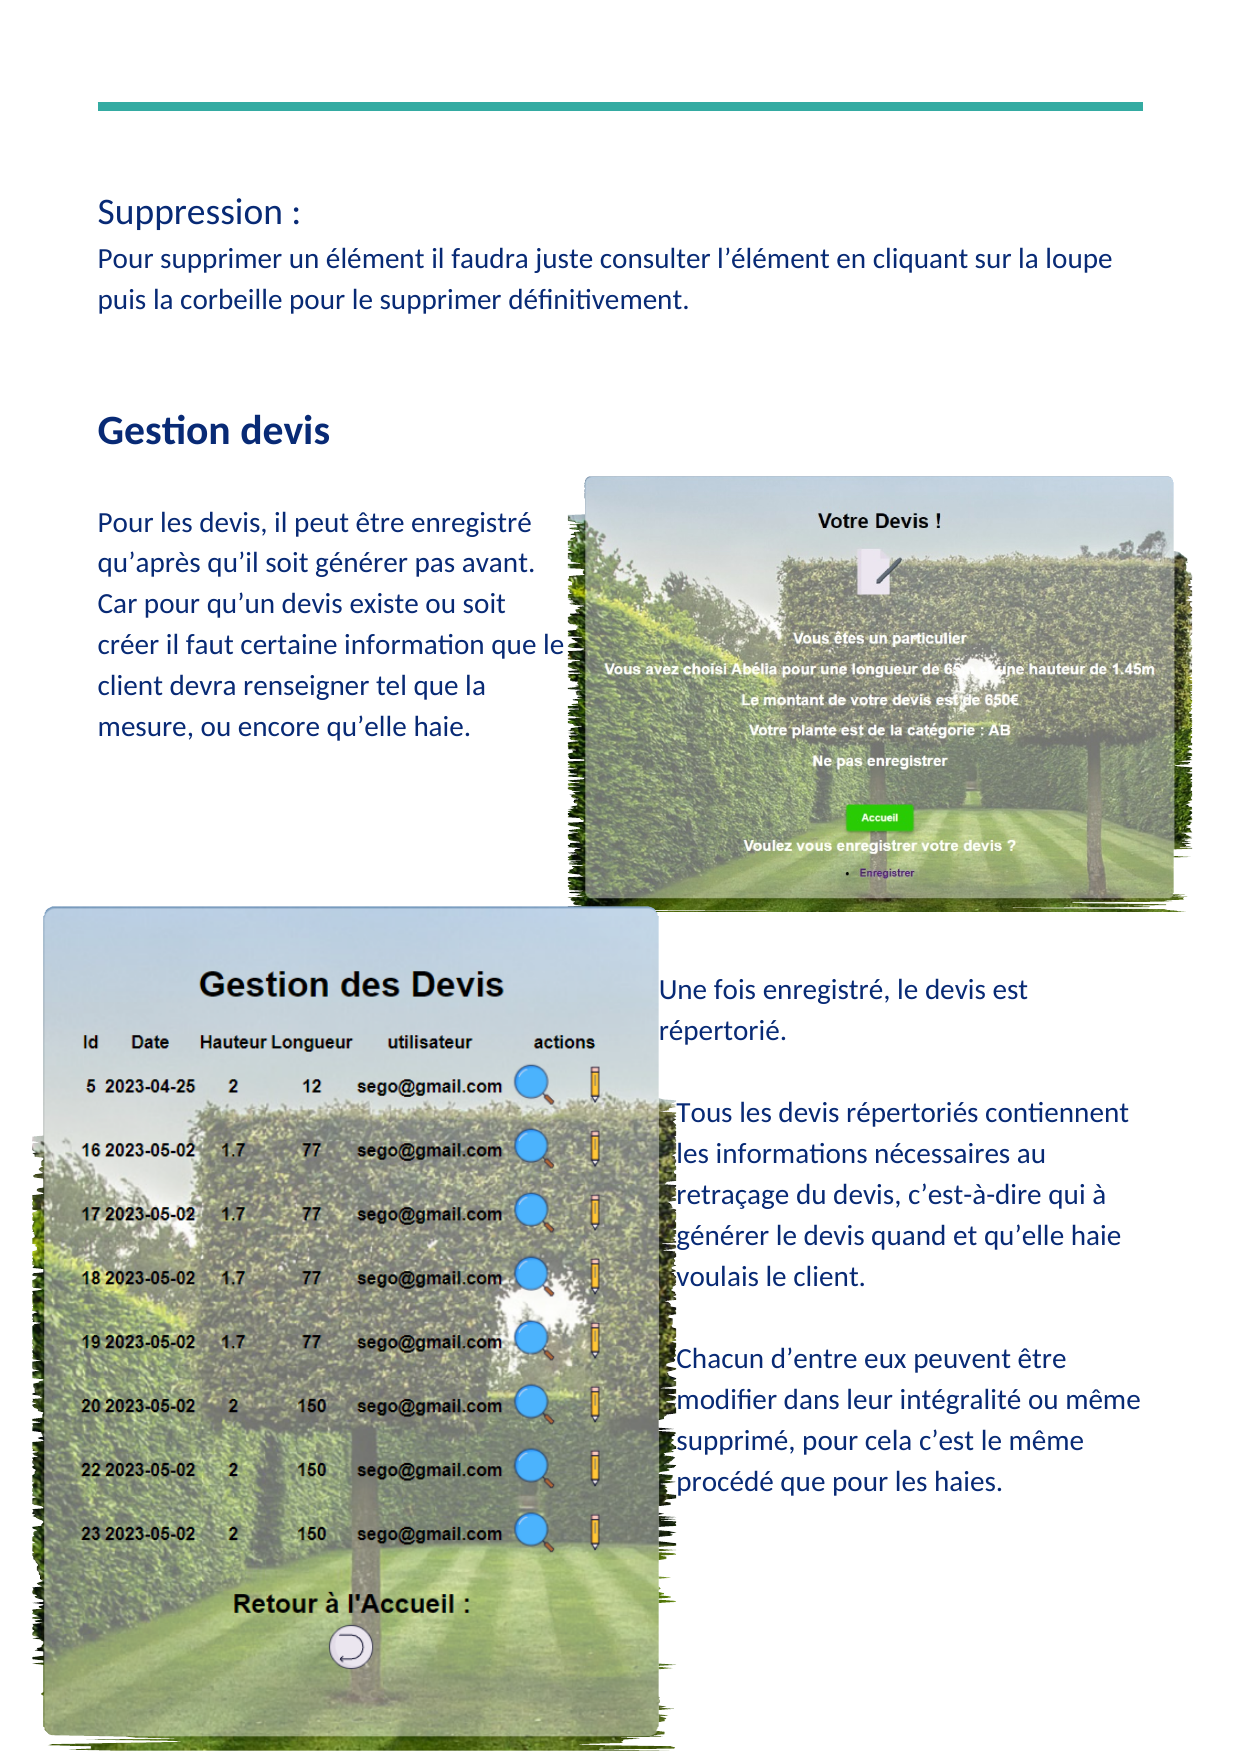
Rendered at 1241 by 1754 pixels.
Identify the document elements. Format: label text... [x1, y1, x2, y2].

text Une fois enregistré, le devis est répertorié. [659, 971, 1143, 1048]
text Tous les devis répertoriés contiennent les informations nécessaires au retraçage du devis, c’est-à-dire qui à générer le devis quand et qu’elle haie voulais le client. [659, 1094, 1143, 1294]
text Chacun d’entre eux peuvent être modifier dans leur intégralité ou même supprimé, pour cela c’est le même procédé que pour les haies. [659, 1340, 1143, 1498]
text Pour supprimer un élément il faudra juste consulter l’élément en cliquant sur la loupe puis la corbeille pour le supprimer définitivement. [97, 241, 1143, 317]
text Suppression : [97, 188, 1143, 234]
text Car pour qu’un devis existe ou soit créer il faut certaine information que le client devra renseigner tel que la mesure, ou encore qu’elle haie. [97, 586, 582, 744]
text Gestion devis [97, 404, 1143, 455]
text Pour les devis, il peut être enregistré qu’après qu’il soit générer pas avant. [97, 504, 585, 580]
